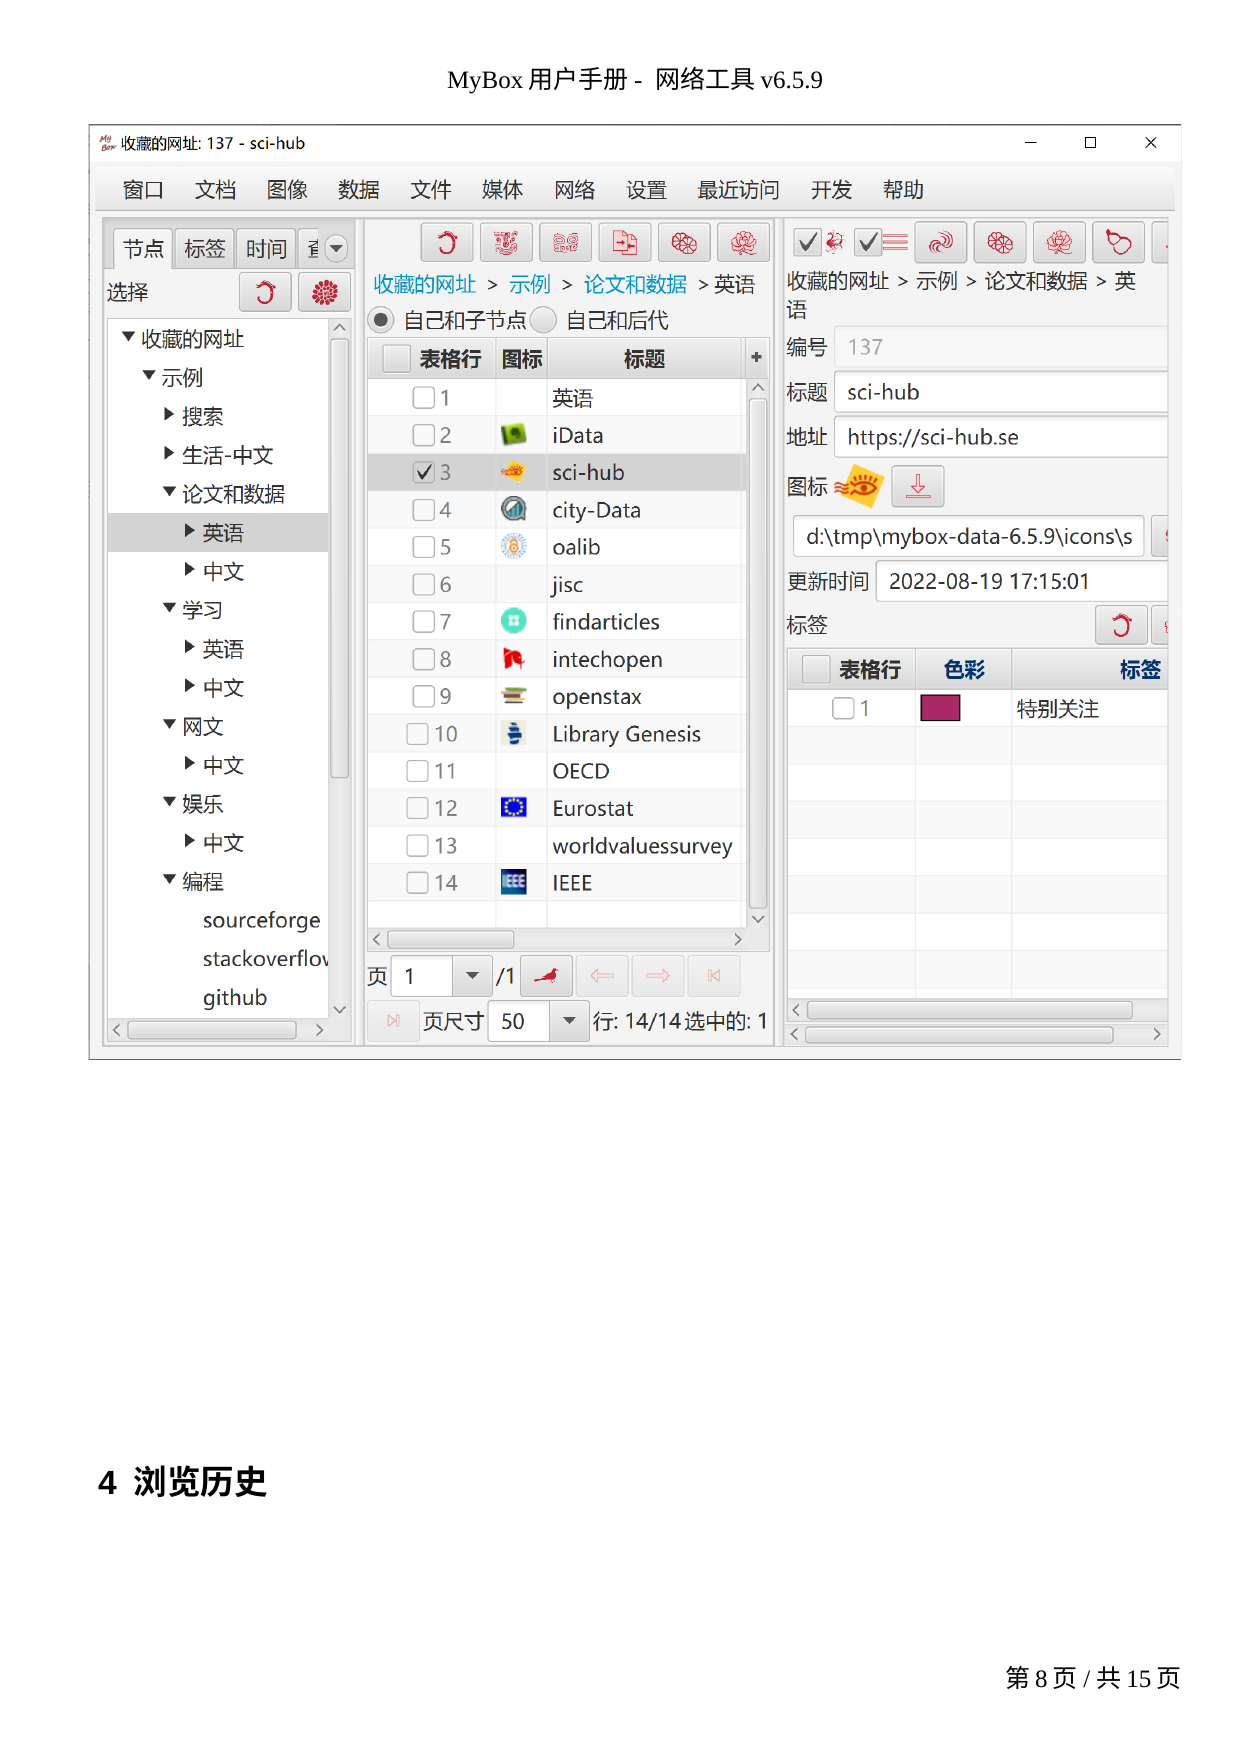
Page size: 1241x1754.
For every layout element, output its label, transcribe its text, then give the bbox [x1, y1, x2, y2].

picture [88, 124, 1182, 1060]
subtitle 浏览历史 [88, 1456, 1181, 1504]
